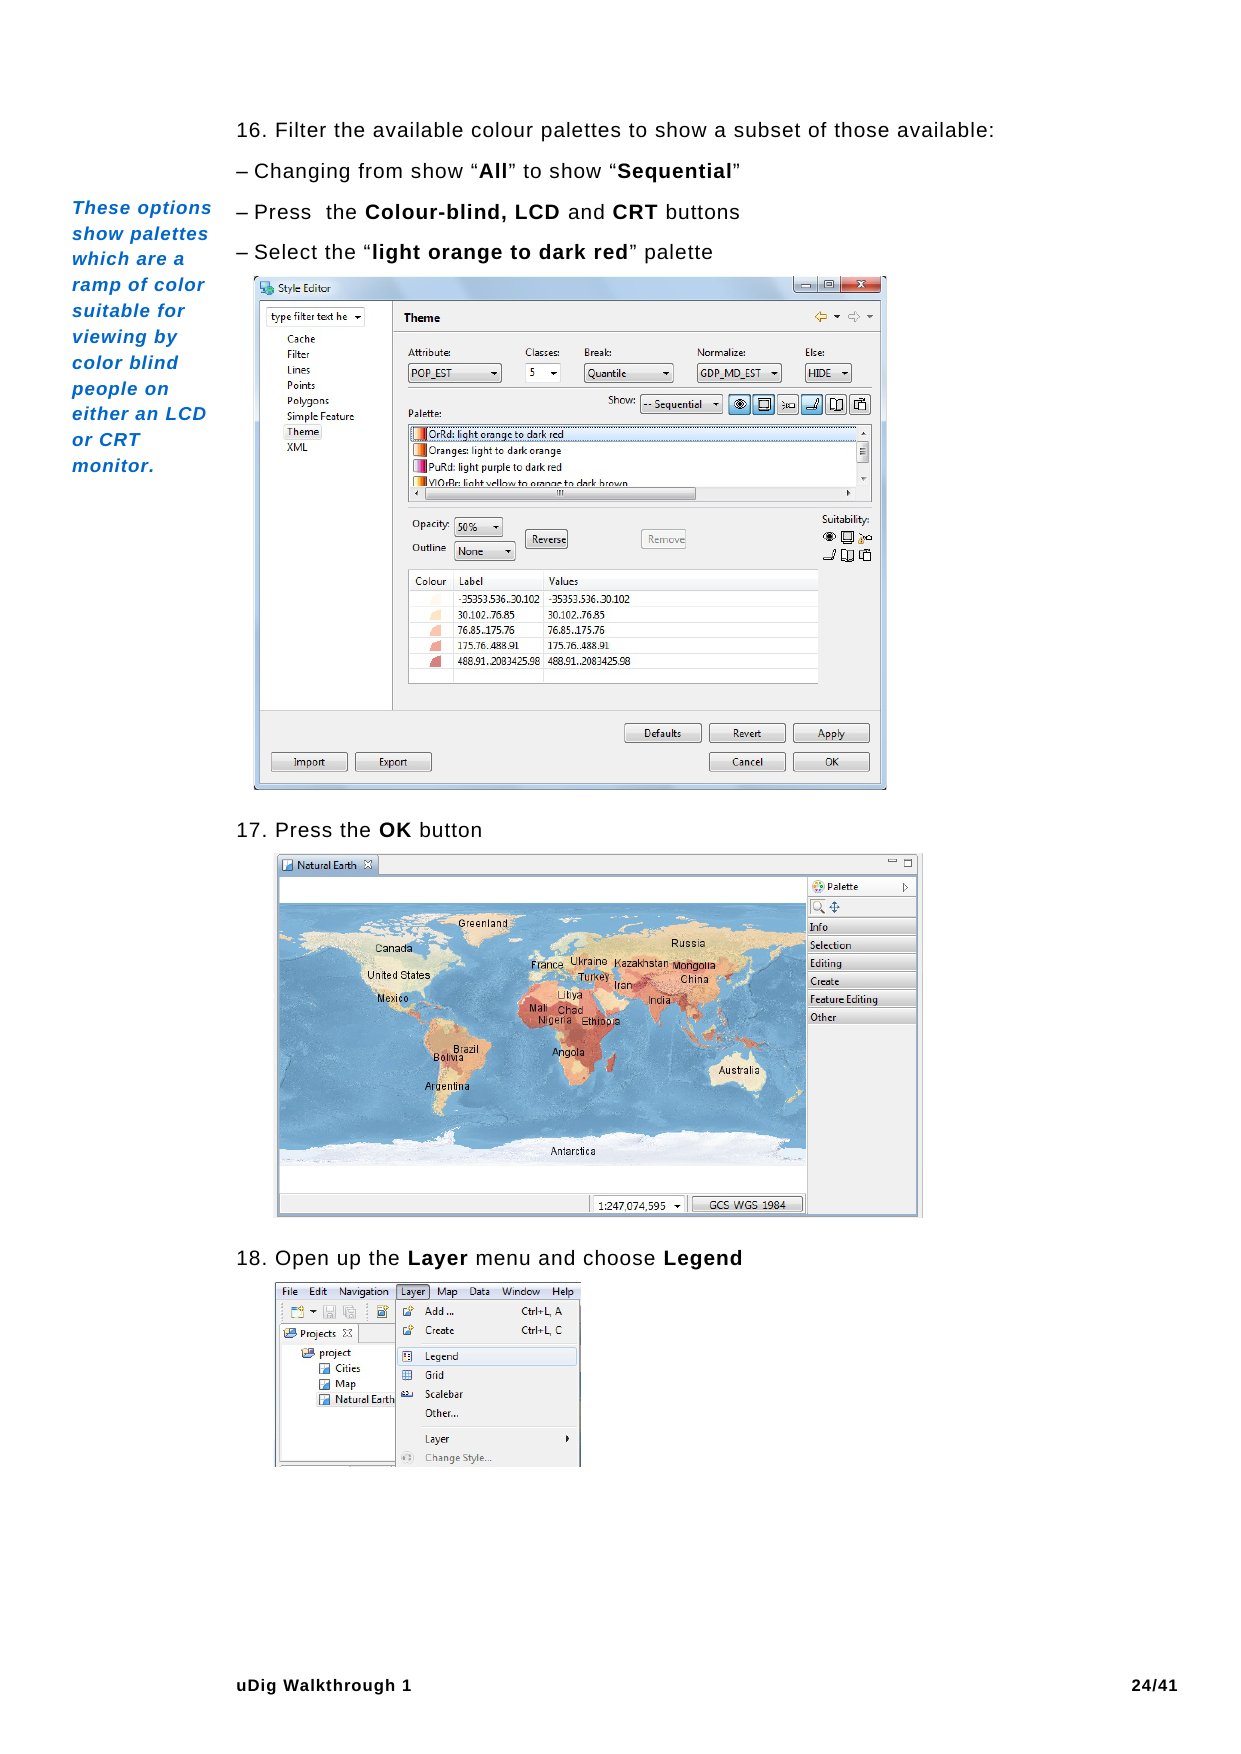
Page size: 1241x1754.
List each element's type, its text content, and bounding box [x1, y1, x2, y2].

picture [273, 853, 923, 1218]
list Press the OK button [236, 818, 1181, 1229]
list Changing from show “All” to show “Sequential” [236, 159, 1181, 183]
list Filter the available colour palettes to show a subset of those available: [236, 118, 1181, 142]
list Open up the Layer menu and choose Legend [236, 1246, 1181, 1478]
list These options show palettes which are a ramp of color suitable for viewing by color blind people on either an LCD or CRT monitor. [72, 196, 216, 476]
picture [273, 1282, 581, 1467]
list Select the “light orange to dark red” palette [236, 240, 1181, 801]
picture [253, 276, 887, 790]
list Press the Colour-blind, LCD and CRT buttons [236, 199, 1181, 223]
